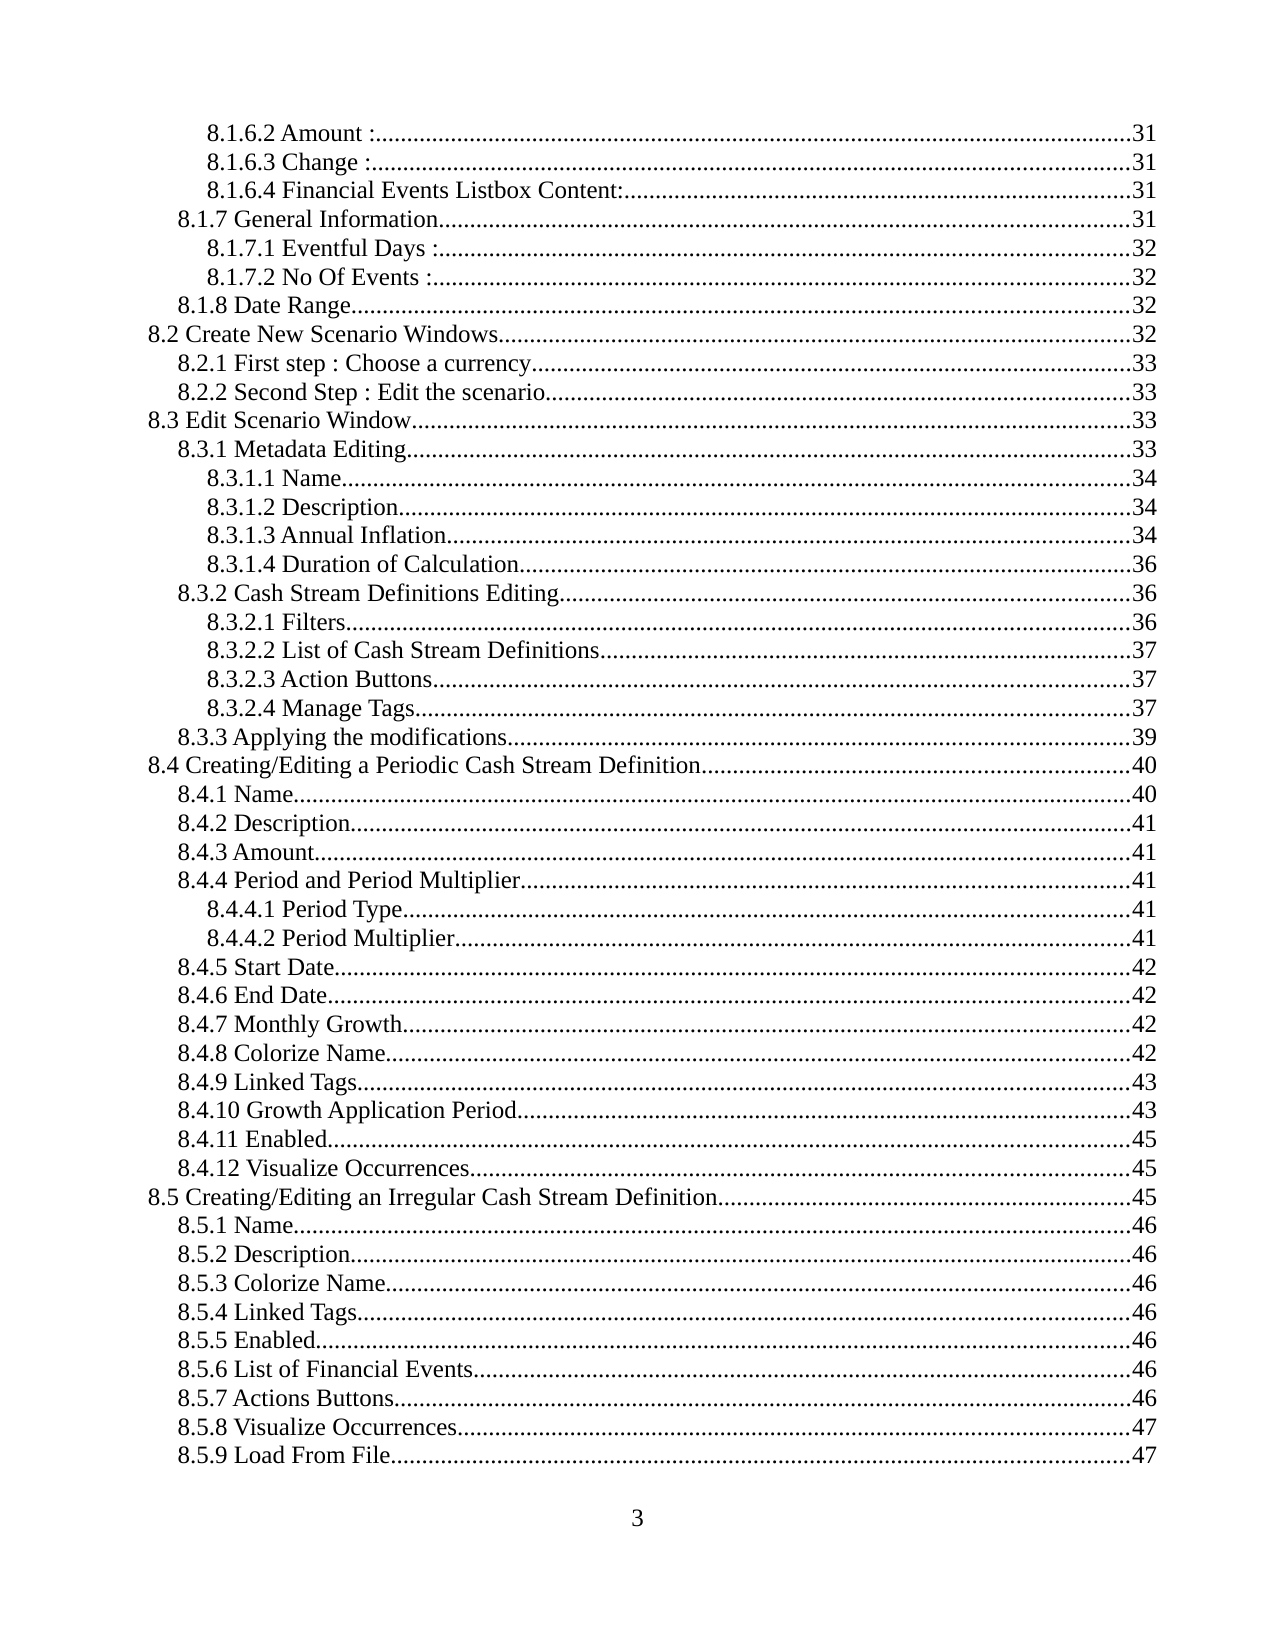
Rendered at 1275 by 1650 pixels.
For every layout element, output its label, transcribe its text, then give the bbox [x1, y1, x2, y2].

text 8.4.12 Visualize Occurrences 45 [177, 1153, 1157, 1182]
text 8.5.9 Load From File 47 [177, 1441, 1157, 1469]
text 8.1.6.4 Financial Events Listbox Content: 31 [207, 176, 1157, 204]
text 8.3.3 Applying the modifications 39 [177, 722, 1157, 751]
text 8.3.1.4 Duration of Calculation 36 [207, 549, 1157, 578]
text 8.3.2.3 Action Buttons 37 [207, 664, 1157, 693]
text 8.5.5 Enabled 46 [177, 1326, 1157, 1354]
text 8.1.7.2 No Of Events : 32 [207, 262, 1157, 291]
text 8.5.6 List of Financial Events 46 [177, 1354, 1157, 1383]
text 8.3.1.3 Annual Inflation 34 [207, 521, 1157, 549]
text 8.5.8 Visualize Occurrences 47 [177, 1412, 1157, 1441]
text 8.1.7 General Information 31 [177, 204, 1157, 233]
text 8.5.4 Linked Tags 46 [177, 1297, 1157, 1326]
text 8.4.4.2 Period Multiplier 41 [207, 923, 1157, 952]
text 8.3 Edit Scenario Window 33 [148, 406, 1157, 434]
text 8.4.6 End Date 42 [177, 981, 1157, 1009]
text 8.3.1 Metadata Editing 33 [177, 434, 1157, 463]
text 8.3.2 Cash Stream Definitions Editing 36 [177, 578, 1157, 607]
text 8.5.1 Name 46 [177, 1211, 1157, 1239]
text 8.1.8 Date Range 32 [177, 291, 1157, 319]
text 8.4.8 Colorize Name 42 [177, 1038, 1157, 1067]
text 8.2.2 Second Step : Edit the scenario 33 [177, 377, 1157, 406]
text 8.4.4 Period and Period Multiplier 41 [177, 866, 1157, 894]
text 8.1.6.3 Change : 31 [207, 147, 1157, 176]
text 8.4 Creating/Editing a Periodic Cash Stream Definition 40 [148, 751, 1157, 779]
text 8.4.3 Amount 41 [177, 837, 1157, 866]
text 8.2.1 First step : Choose a currency 33 [177, 348, 1157, 377]
text 8.5 Creating/Editing an Irregular Cash Stream Definition 45 [148, 1182, 1157, 1211]
text 8.4.9 Linked Tags 43 [177, 1067, 1157, 1096]
text 8.4.5 Start Date 42 [177, 952, 1157, 981]
text 8.4.11 Enabled 45 [177, 1124, 1157, 1153]
text 8.3.2.1 Filters 36 [207, 607, 1157, 636]
text 8.3.2.2 List of Cash Stream Definitions 37 [207, 636, 1157, 664]
text 8.4.4.1 Period Type 41 [207, 894, 1157, 923]
text 8.3.2.4 Manage Tags 37 [207, 693, 1157, 722]
text 8.4.1 Name 40 [177, 779, 1157, 808]
text 8.2 Create New Scenario Windows 32 [148, 319, 1157, 348]
text 8.1.7.1 Eventful Days : 32 [207, 233, 1157, 262]
text 8.5.2 Description 46 [177, 1239, 1157, 1268]
text 8.4.10 Growth Application Period 43 [177, 1096, 1157, 1124]
text 8.3.1.2 Description 34 [207, 492, 1157, 521]
text 8.1.6.2 Amount : 31 [207, 118, 1157, 147]
text 8.5.7 Actions Buttons 46 [177, 1383, 1157, 1412]
text 8.3.1.1 Name 34 [207, 463, 1157, 492]
text 8.5.3 Colorize Name 46 [177, 1268, 1157, 1297]
text 8.4.7 Monthly Growth 42 [177, 1009, 1157, 1038]
text 8.4.2 Description 41 [177, 808, 1157, 837]
